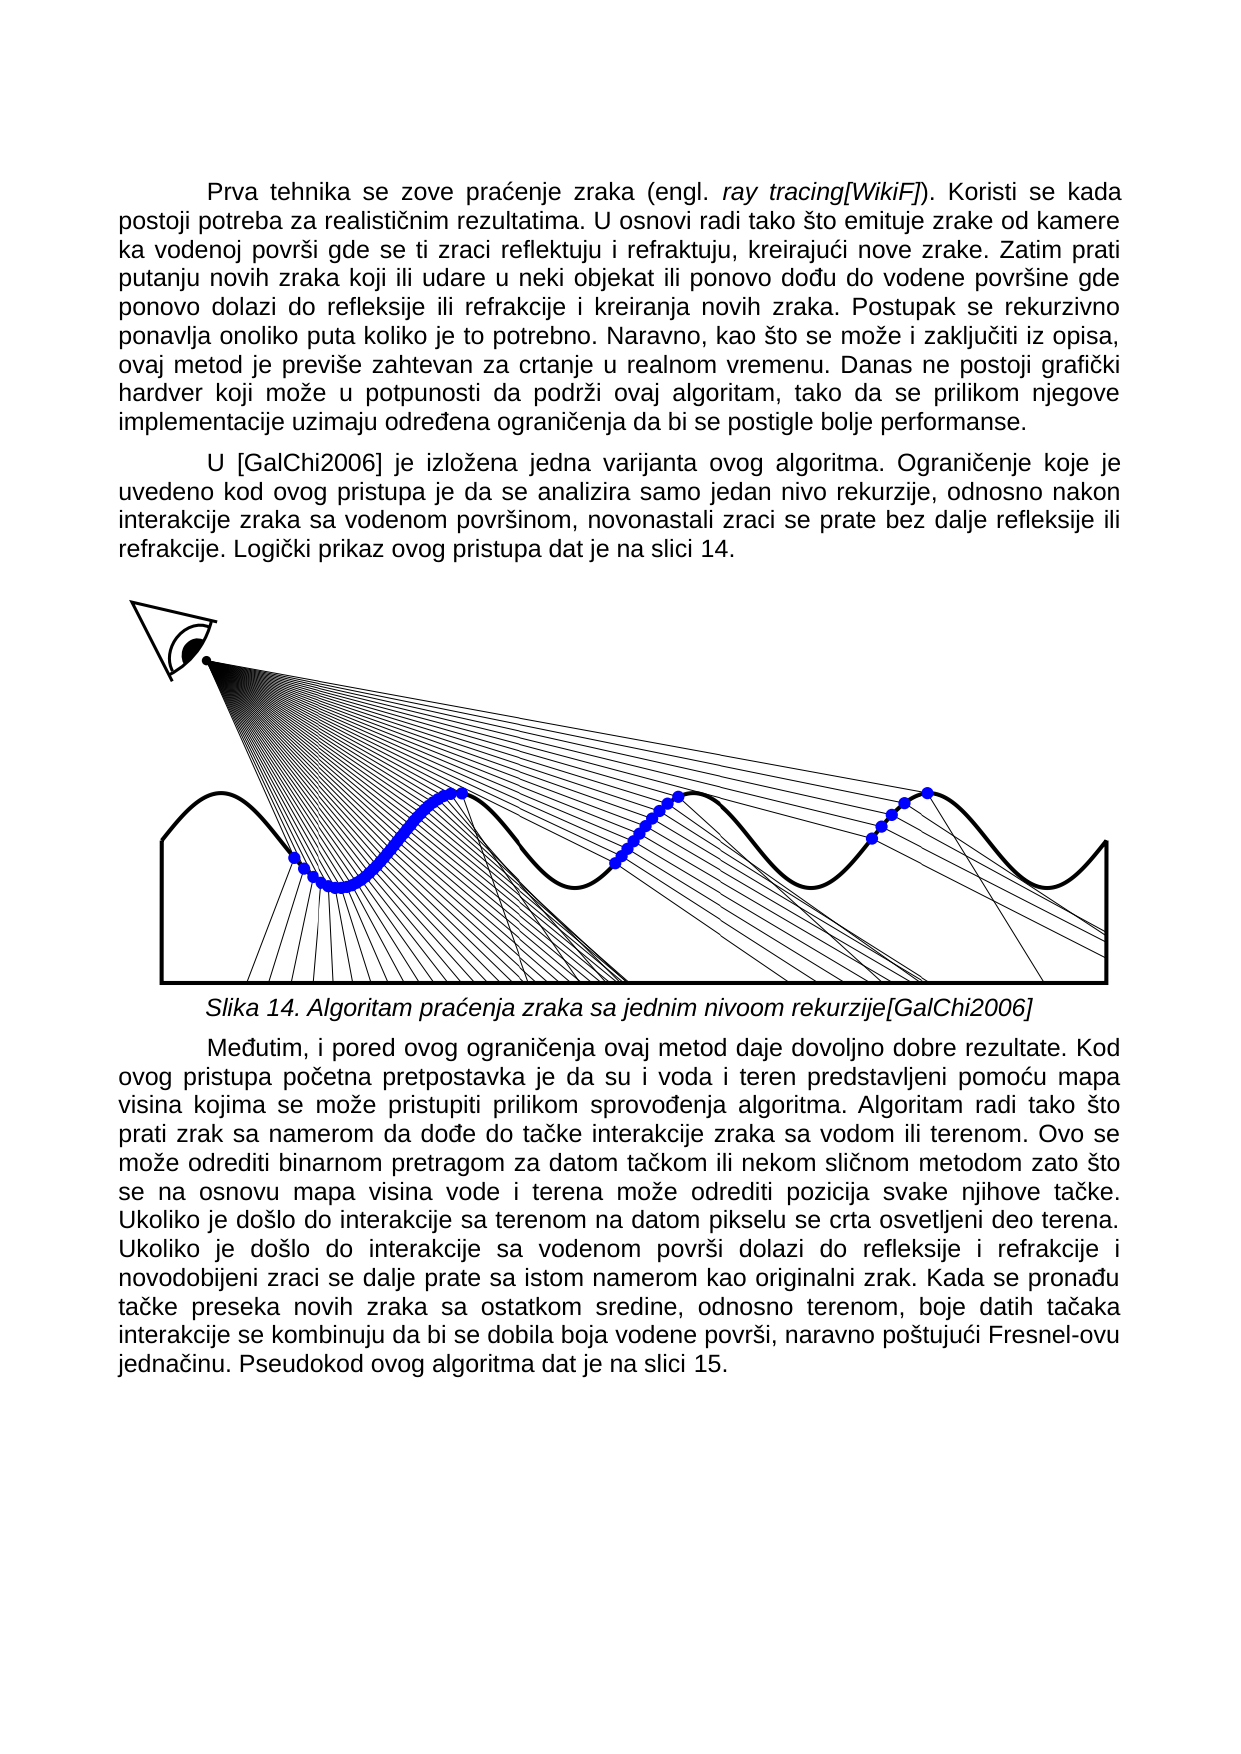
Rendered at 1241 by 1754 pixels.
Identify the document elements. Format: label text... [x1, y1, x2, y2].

text Slika 14. Algoritam praćenja zraka sa jednim nivoom rekurzije[GalChi2006] [118, 993, 1122, 1021]
text U [GalChi2006] je izložena jedna varijanta ovog algoritma. Ograničenje koje je uvedeno kod ovog pristupa je da se analizira samo jedan nivo rekurzije, odnosno nakon interakcije zraka sa vodenom površinom, novonastali zraci se prate bez dalje refleksije ili refrakcije. Logički prikaz ovog pristupa dat je na slici 14. [118, 448, 1122, 563]
picture [118, 593, 1123, 993]
text Prva tehnika se zove praćenje zraka (engl. ray tracing[WikiF]). Koristi se kada postoji potreba za realističnim rezultatima. U osnovi radi tako što emituje zrake od kamere ka vodenoj površi gde se ti zraci reflektuju i refraktuju, kreirajući nove zrake. Zatim prati putanju novih zraka koji ili udare u neki objekat ili ponovo dođu do vodene površine gde ponovo dolazi do refleksije ili refrakcije i kreiranja novih zraka. Postupak se rekurzivno ponavlja onoliko puta koliko je to potrebno. Naravno, kao što se može i zaključiti iz opisa, ovaj metod je previše zahtevan za crtanje u realnom vremenu. Danas ne postoji grafički hardver koji može u potpunosti da podrži ovaj algoritam, tako da se prilikom njegove implementacije uzimaju određena ograničenja da bi se postigle bolje performanse. [118, 177, 1122, 436]
text Međutim, i pored ovog ograničenja ovaj metod daje dovoljno dobre rezultate. Kod ovog pristupa početna pretpostavka je da su i voda i teren predstavljeni pomoću mapa visina kojima se može pristupiti prilikom sprovođenja algoritma. Algoritam radi tako što prati zrak sa namerom da dođe do tačke interakcije zraka sa vodom ili terenom. Ovo se može odrediti binarnom pretragom za datom tačkom ili nekom sličnom metodom zato što se na osnovu mapa visina vode i terena može odrediti pozicija svake njihove tačke. Ukoliko je došlo do interakcije sa terenom na datom pikselu se crta osvetljeni deo terena. Ukoliko je došlo do interakcije sa vodenom površi dolazi do refleksije i refrakcije i novodobijeni zraci se dalje prate sa istom namerom kao originalni zrak. Kada se pronađu tačke preseka novih zraka sa ostatkom sredine, odnosno terenom, boje datih tačaka interakcije se kombinuju da bi se dobila boja vodene površi, naravno poštujući Fresnel-ovu jednačinu. Pseudokod ovog algoritma dat je na slici 15. [118, 1021, 1122, 1378]
